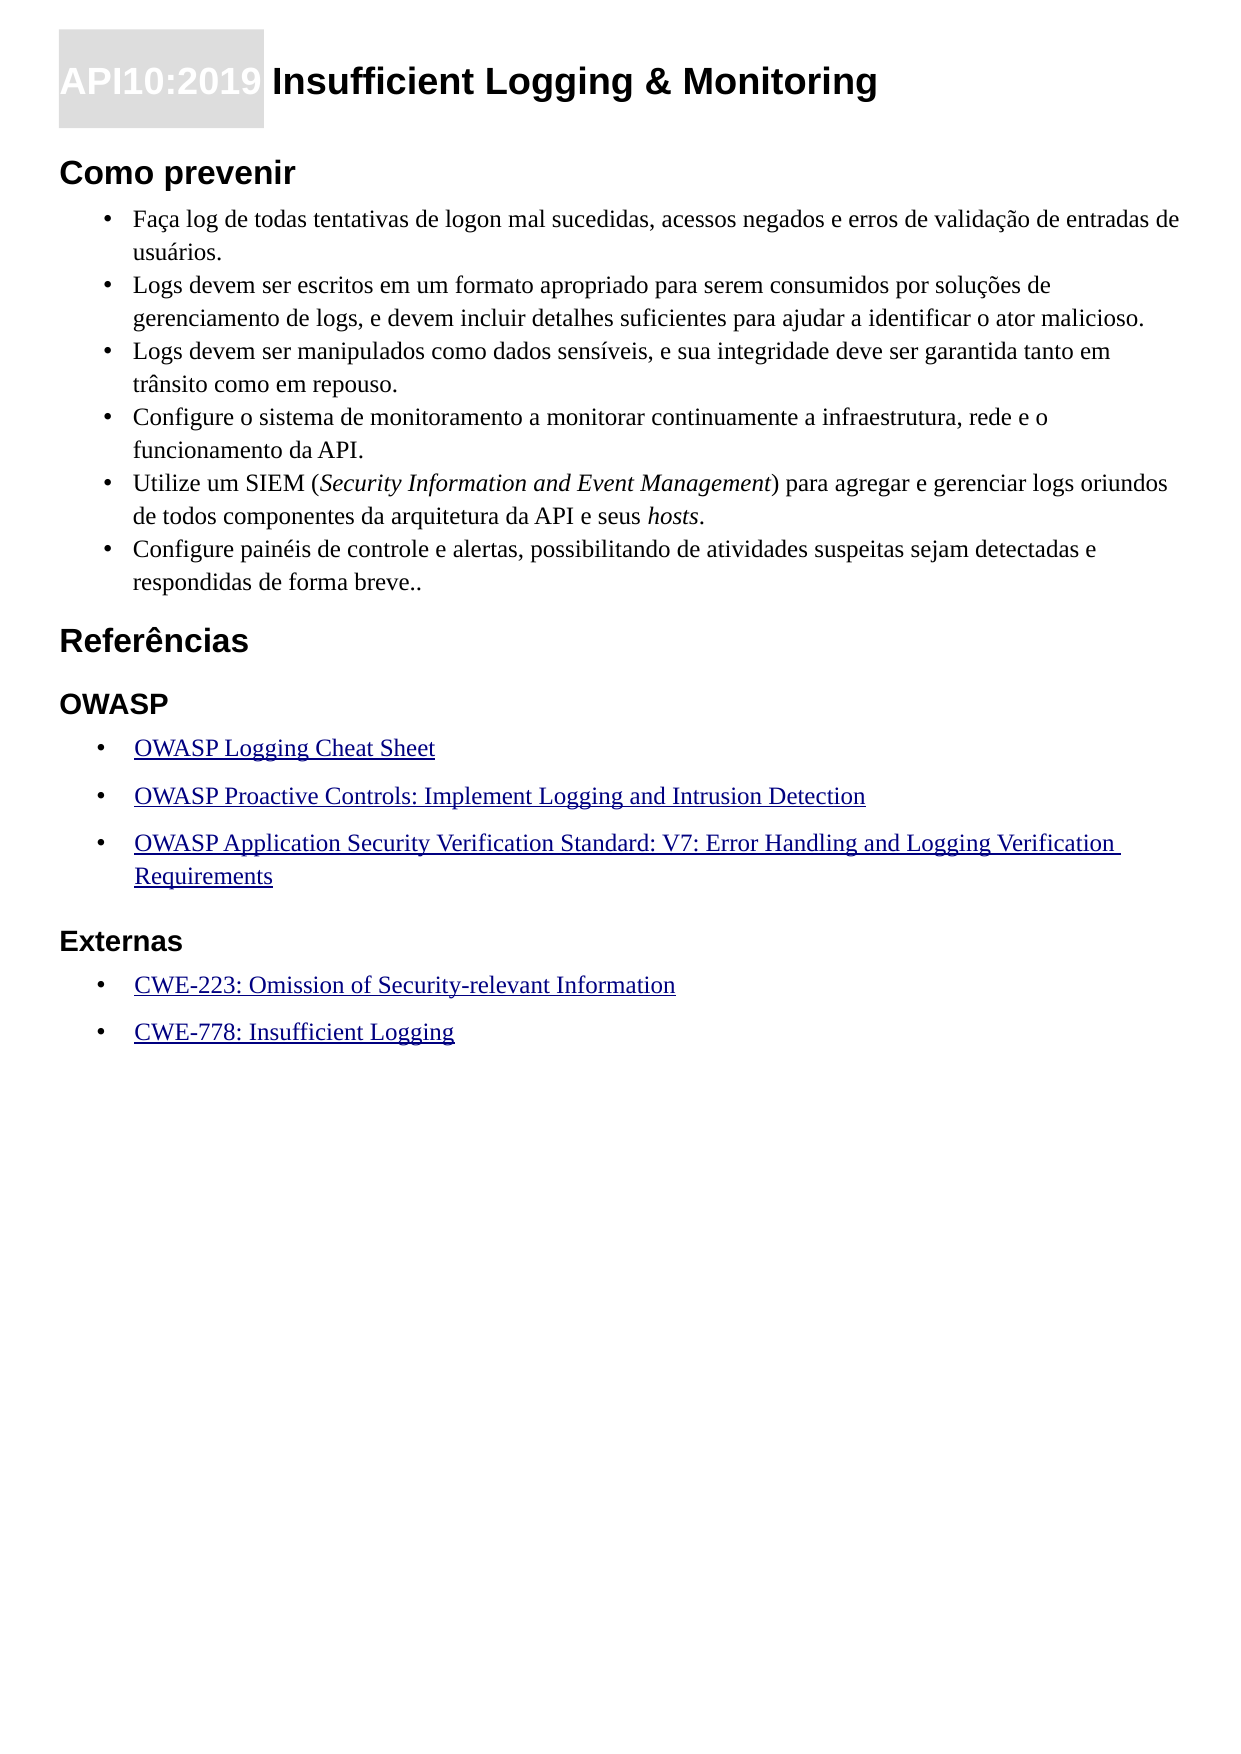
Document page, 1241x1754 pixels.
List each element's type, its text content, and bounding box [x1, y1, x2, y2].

subtitle Como prevenir [59, 153, 1181, 192]
list OWASP Proactive Controls: Implement Logging and Intrusion Detection [97, 781, 1181, 809]
list CWE-223: Omission of Security-relevant Information [97, 970, 1181, 999]
list Logs devem ser escritos em um formato apropriado para serem consumidos por soluções de gerenciamento de logs, e devem incluir detalhes suficientes para ajudar a identificar o ator malicioso. [103, 270, 1181, 332]
list Logs devem ser manipulados como dados sensíveis, e sua integridade deve ser garantida tanto em trânsito como em repouso. [103, 336, 1181, 398]
subtitle Referências [59, 621, 1181, 660]
list OWASP Application Security Verification Standard: V7: Error Handling and Logging Verification Requirements [97, 828, 1181, 890]
list CWE-778: Insufficient Logging [97, 1017, 1181, 1046]
list Configure painéis de controle e alertas, possibilitando de atividades suspeitas sejam detectadas e respondidas de forma breve.. [103, 534, 1181, 596]
list Utilize um SIEM (Security Information and Event Management) para agregar e gerenciar logs oriundos de todos componentes da arquitetura da API e seus hosts. [103, 468, 1181, 530]
list OWASP Logging Cheat Sheet [97, 733, 1181, 762]
subtitle OWASP [59, 687, 1181, 721]
subtitle Externas [59, 924, 1181, 957]
list Faça log de todas tentativas de logon mal sucedidas, acessos negados e erros de validação de entradas de usuários. [103, 204, 1181, 266]
list Configure o sistema de monitoramento a monitorar continuamente a infraestrutura, rede e o funcionamento da API. [103, 402, 1181, 464]
